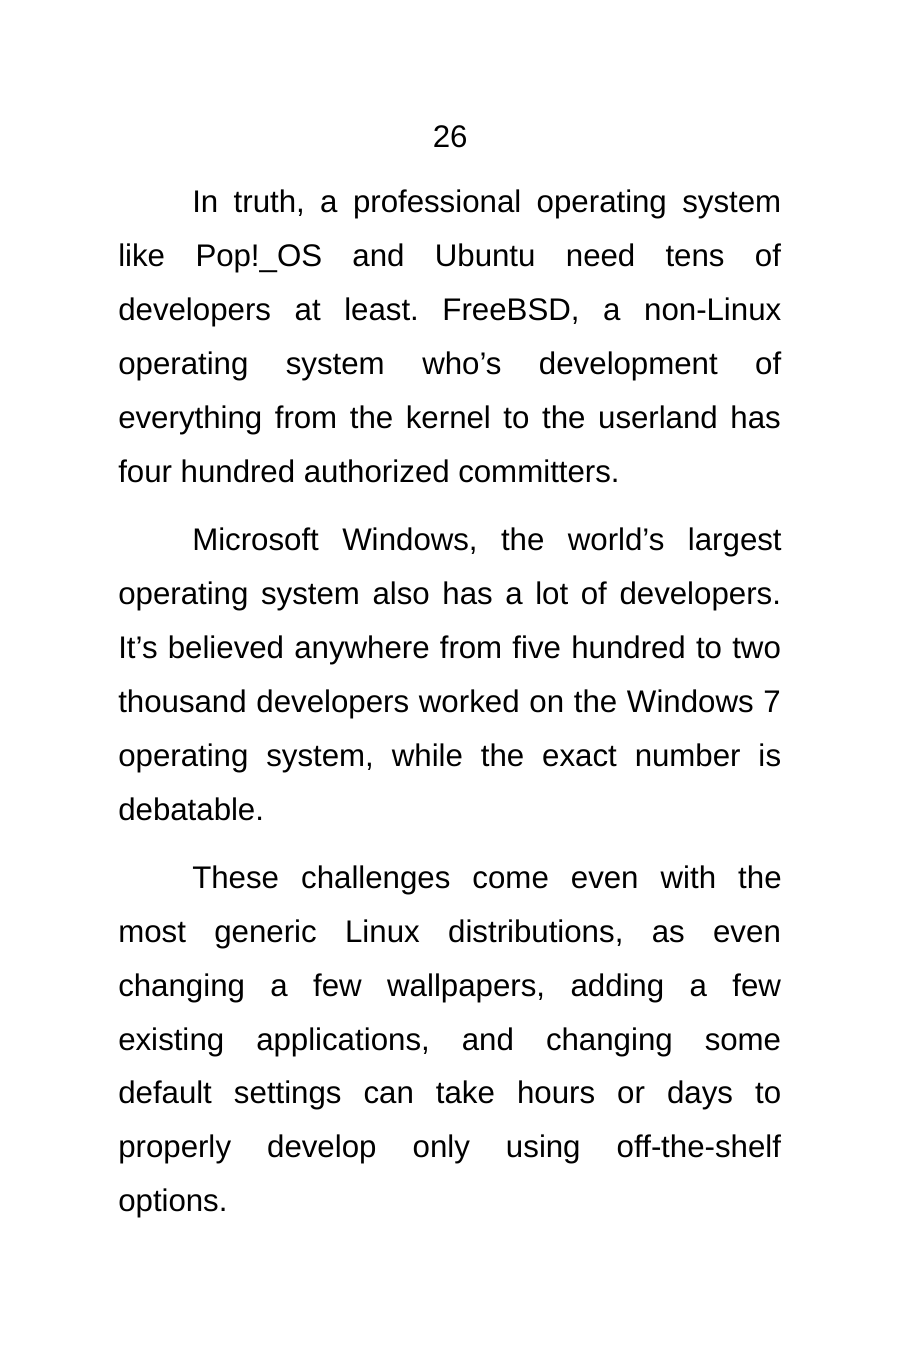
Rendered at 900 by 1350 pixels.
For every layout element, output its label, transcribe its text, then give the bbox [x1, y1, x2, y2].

text These challenges come even with the most generic Linux distributions, as even changing a few wallpapers, adding a few existing applications, and changing some default settings can take hours or days to properly develop only using off-the-shelf options. [118, 859, 782, 1218]
text In truth, a professional operating system like Pop!_OS and Ubuntu need tens of developers at least. FreeBSD, a non-Linux operating system who’s development of everything from the kernel to the userland has four hundred authorized committers. [118, 183, 782, 489]
text Microsoft Windows, the world’s largest operating system also has a lot of developers. It’s believed anywhere from five hundred to two thousand developers worked on the Windows 7 operating system, while the exact number is debatable. [118, 521, 782, 826]
